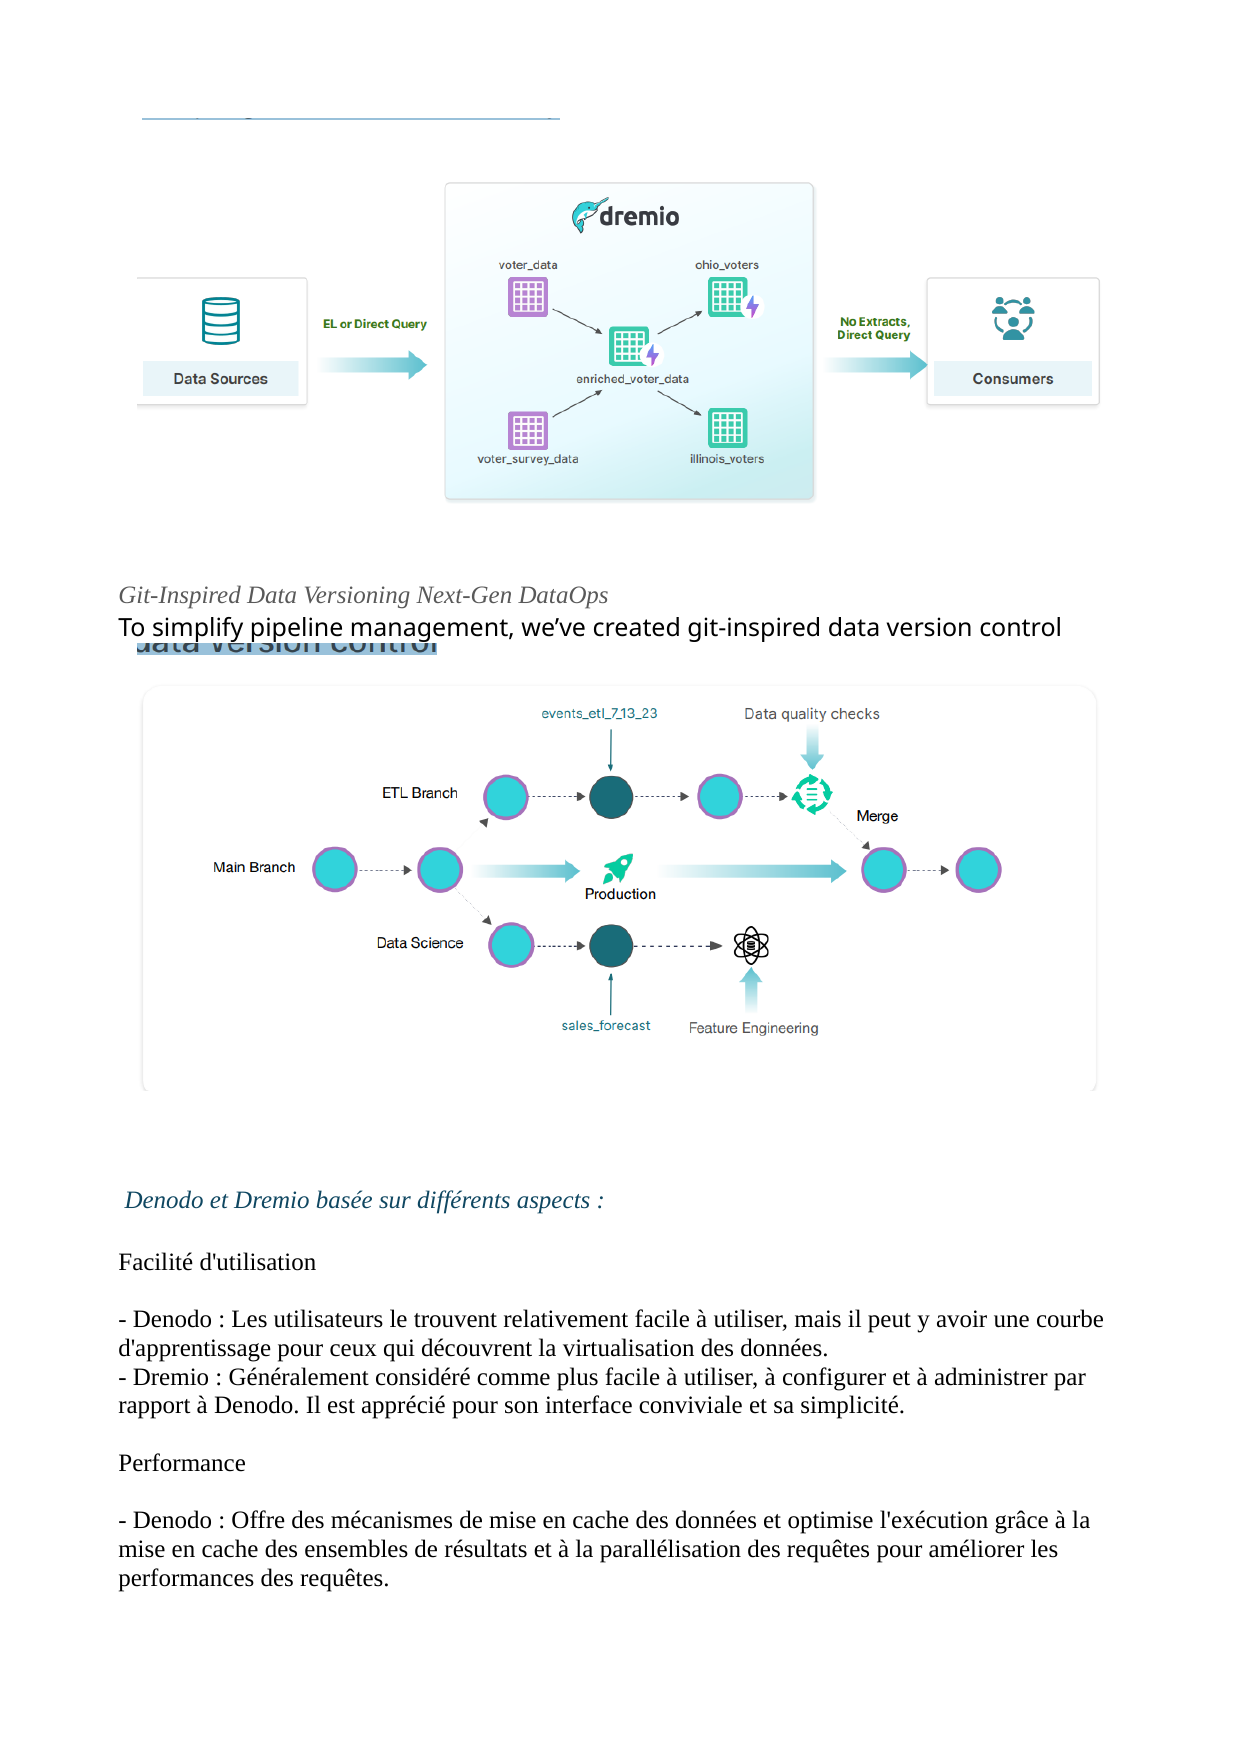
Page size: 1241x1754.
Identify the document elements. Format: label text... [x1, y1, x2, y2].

text Git-Inspired Data Versioning Next-Gen DataOps [118, 118, 1122, 609]
text Facilité d'utilisation [118, 1247, 1122, 1275]
text Performance [118, 1448, 1122, 1477]
subtitle Denodo et Dremio basée sur différents aspects : [118, 1185, 1122, 1214]
text - Denodo : Offre des mécanismes de mise en cache des données et optimise l'exécution grâce à la mise en cache des ensembles de résultats et à la parallélisation des requêtes pour améliorer les performances des requêtes. [118, 1505, 1122, 1592]
text - Dremio : Généralement considéré comme plus facile à utiliser, à configurer et à administrer par rapport à Denodo. Il est apprécié pour son interface conviviale et sa simplicité. [118, 1362, 1122, 1419]
picture [137, 643, 1112, 1091]
text - Denodo : Les utilisateurs le trouvent relativement facile à utiliser, mais il peut y avoir une courbe d'apprentissage pour ceux qui découvrent la virtualisation des données. [118, 1304, 1122, 1362]
picture [137, 118, 1112, 581]
text To simplify pipeline management, we’ve created git-inspired data version control [118, 609, 1122, 643]
